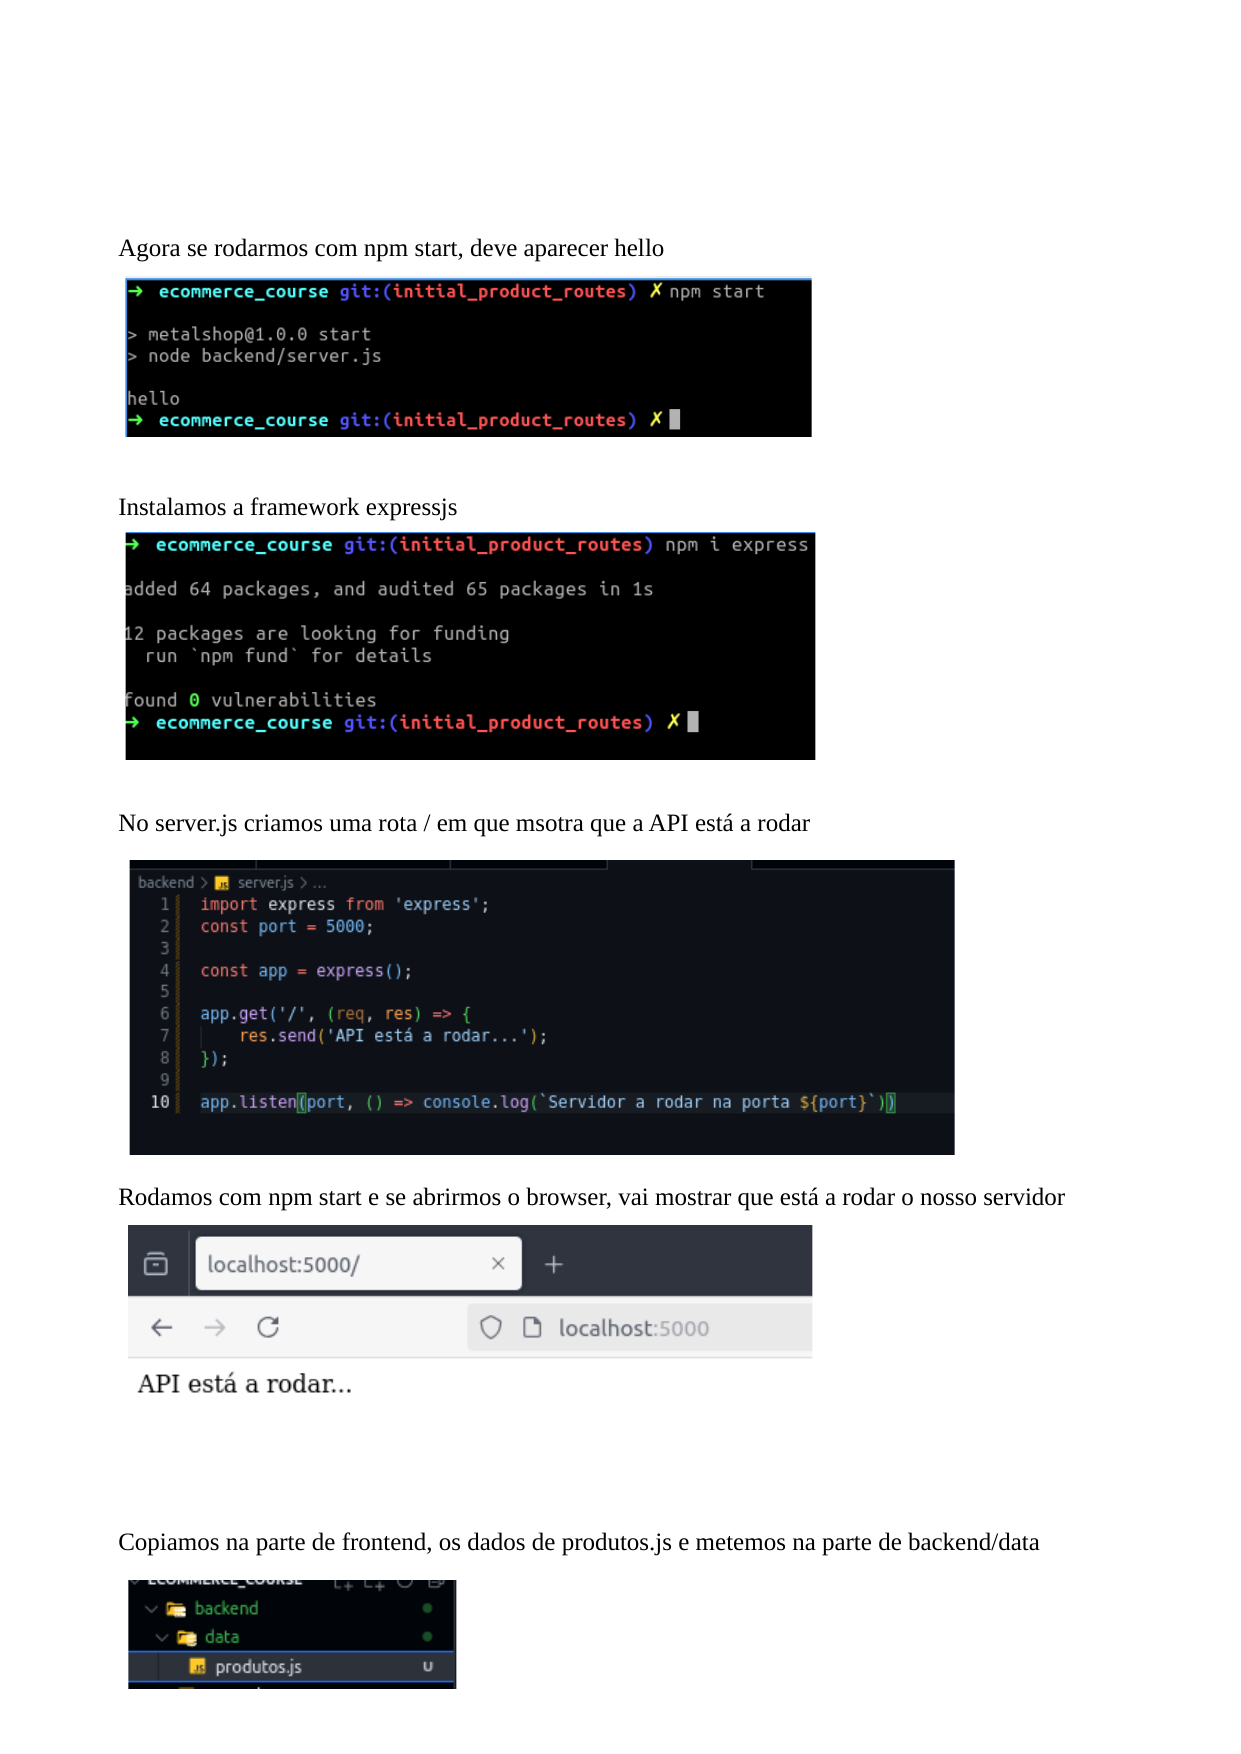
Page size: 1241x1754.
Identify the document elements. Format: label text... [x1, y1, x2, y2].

picture [128, 1580, 457, 1689]
text Rodamos com npm start e se abrirmos o browser, vai mostrar que está a rodar o nosso servidor [118, 1182, 1122, 1211]
text No server.js criamos uma rota / em que msotra que a API está a rodar [118, 808, 1122, 837]
text Agora se rodarmos com npm start, deve aparecer hello [118, 233, 1122, 262]
text Instalamos a framework expressjs [118, 492, 1122, 521]
picture [128, 1225, 813, 1461]
picture [125, 276, 812, 437]
text Copiamos na parte de frontend, os dados de produtos.js e metemos na parte de backend/data [118, 1527, 1122, 1556]
picture [129, 860, 955, 1155]
picture [125, 532, 816, 760]
